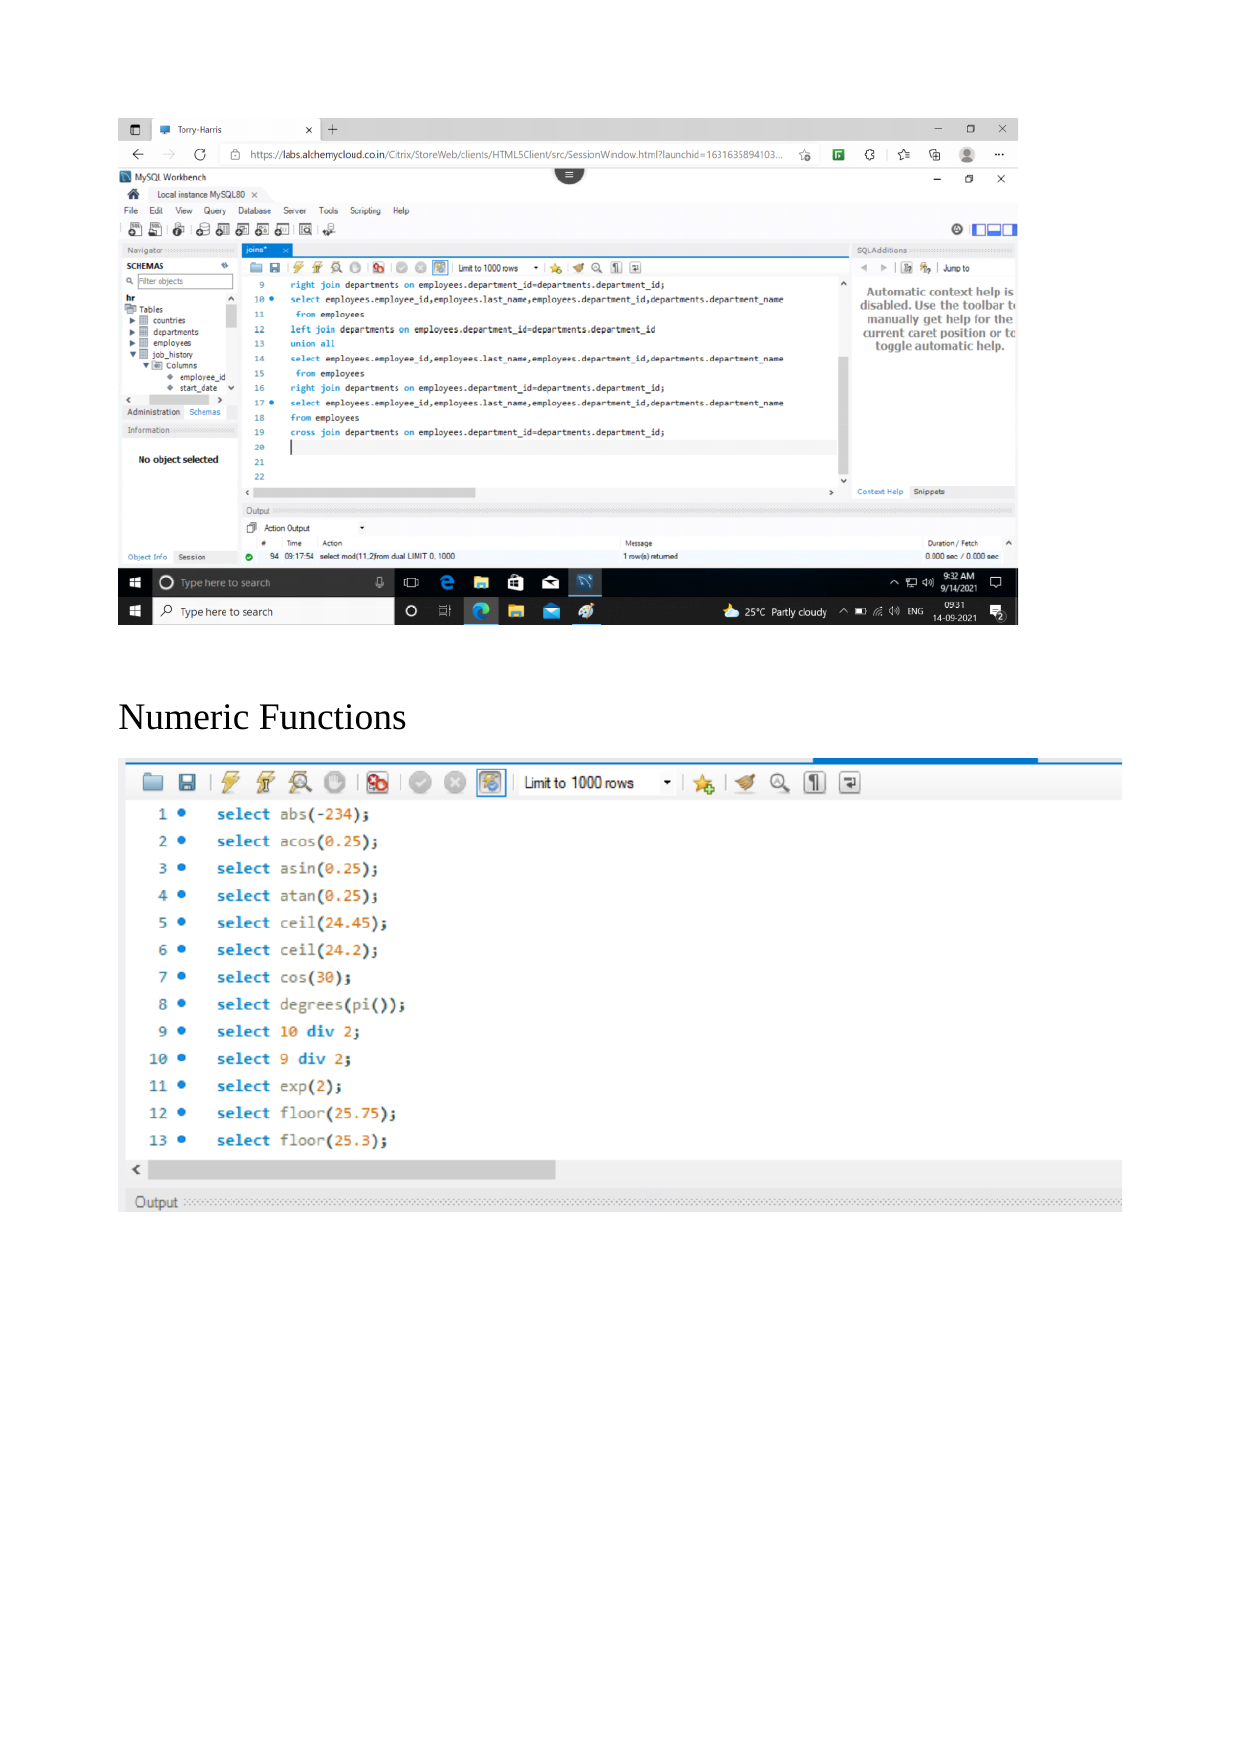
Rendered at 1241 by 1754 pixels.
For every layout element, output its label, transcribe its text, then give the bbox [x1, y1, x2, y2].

picture [118, 758, 1123, 1212]
text Numeric Functions [118, 694, 1122, 737]
